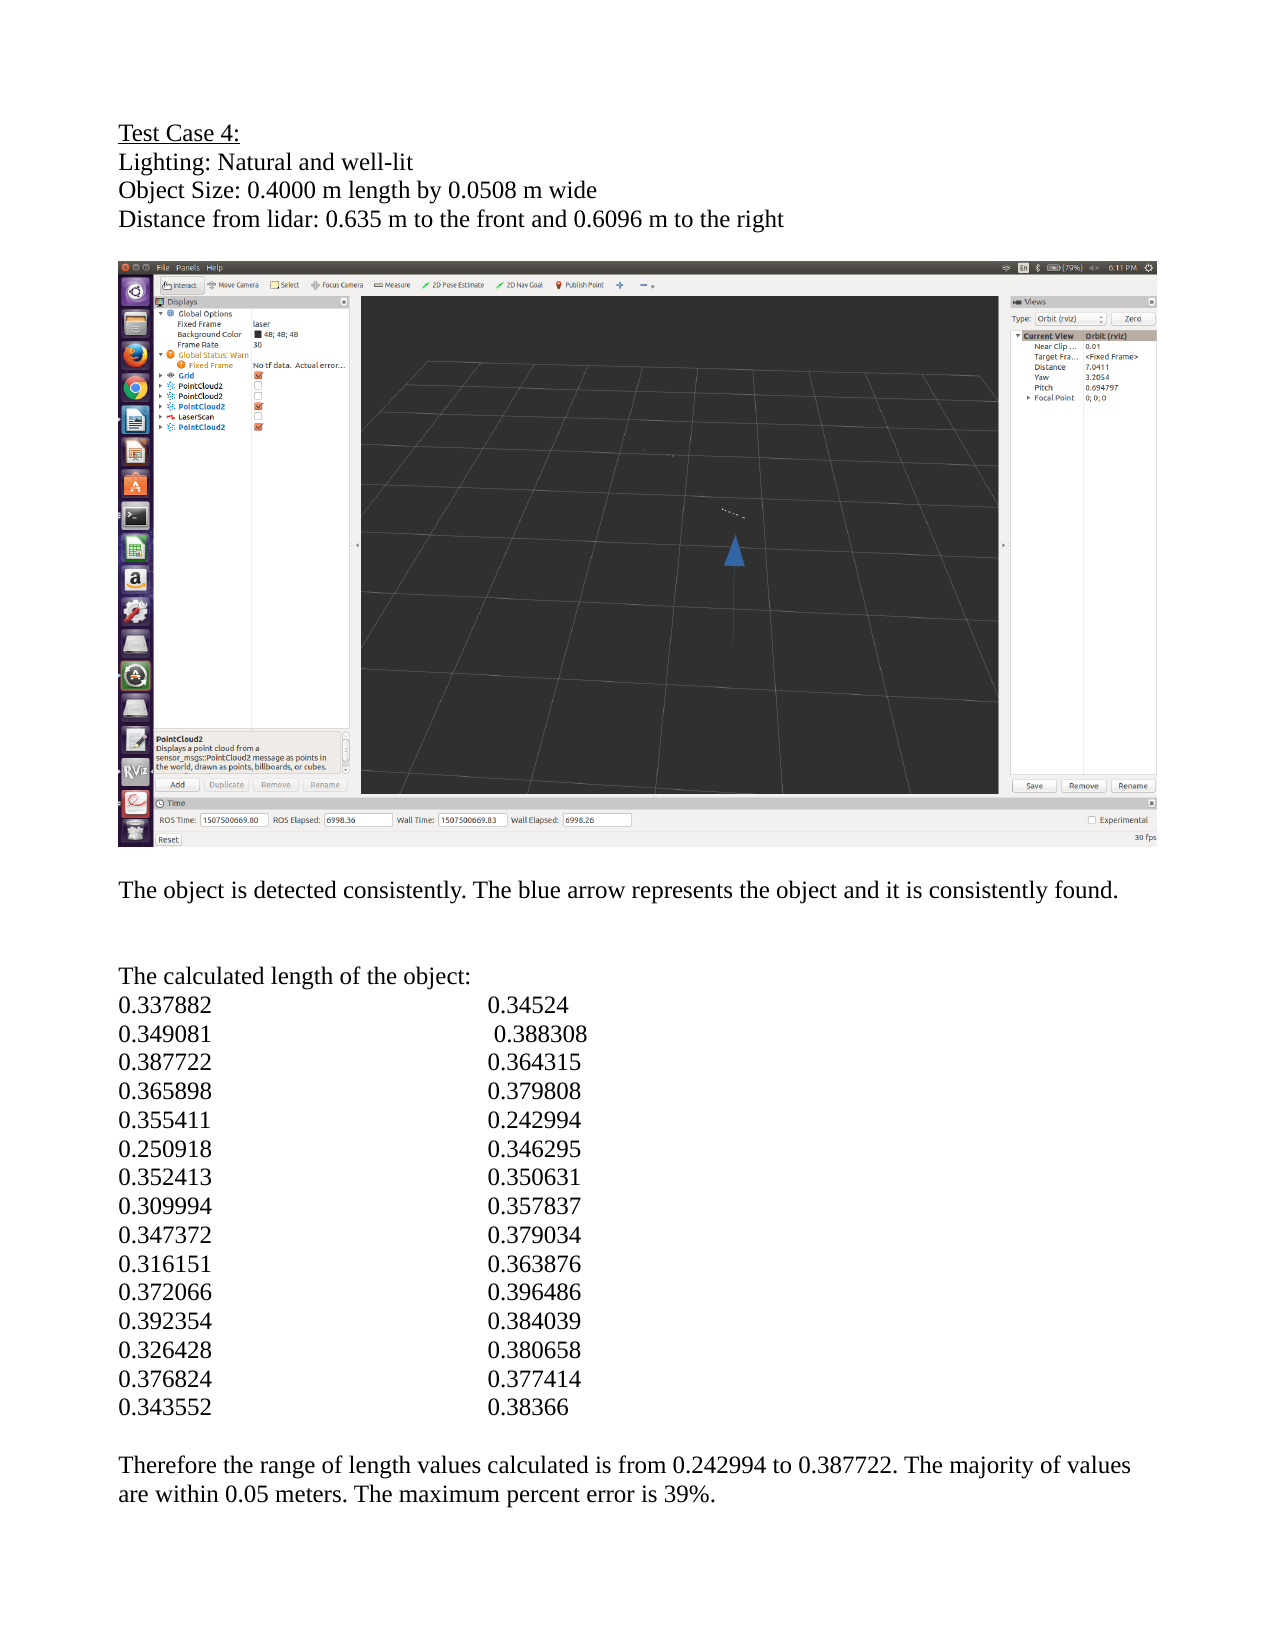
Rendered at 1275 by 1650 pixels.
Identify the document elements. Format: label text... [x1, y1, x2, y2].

text The calculated length of the object: [118, 961, 1157, 990]
text 0.376824 0.377414 [118, 1364, 1157, 1392]
text 0.349081 0.388308 [118, 1019, 1157, 1047]
text Distance from lidar: 0.635 m to the front and 0.6096 m to the right [118, 204, 1157, 233]
picture [118, 261, 1157, 847]
text 0.347372 0.379034 [118, 1220, 1157, 1249]
text 0.365898 0.379808 [118, 1076, 1157, 1105]
text 0.392354 0.384039 [118, 1306, 1157, 1335]
text 0.250918 0.346295 [118, 1134, 1157, 1162]
text 0.326428 0.380658 [118, 1335, 1157, 1364]
text 0.337882 0.34524 [118, 990, 1157, 1019]
text 0.355411 0.242994 [118, 1105, 1157, 1134]
text 0.352413 0.350631 [118, 1162, 1157, 1191]
text Object Size: 0.4000 m length by 0.0508 m wide [118, 176, 1157, 204]
text Test Case 4: [118, 118, 1157, 147]
text 0.343552 0.38366 [118, 1392, 1157, 1421]
text The object is detected consistently. The blue arrow represents the object and it is consistently found. [118, 875, 1157, 904]
text 0.372066 0.396486 [118, 1277, 1157, 1306]
text 0.387722 0.364315 [118, 1047, 1157, 1076]
text Therefore the range of length values calculated is from 0.242994 to 0.387722. The majority of values are within 0.05 meters. The maximum percent error is 39%. [118, 1450, 1157, 1507]
text 0.316151 0.363876 [118, 1249, 1157, 1277]
text Lighting: Natural and well-lit [118, 147, 1157, 176]
text 0.309994 0.357837 [118, 1191, 1157, 1220]
